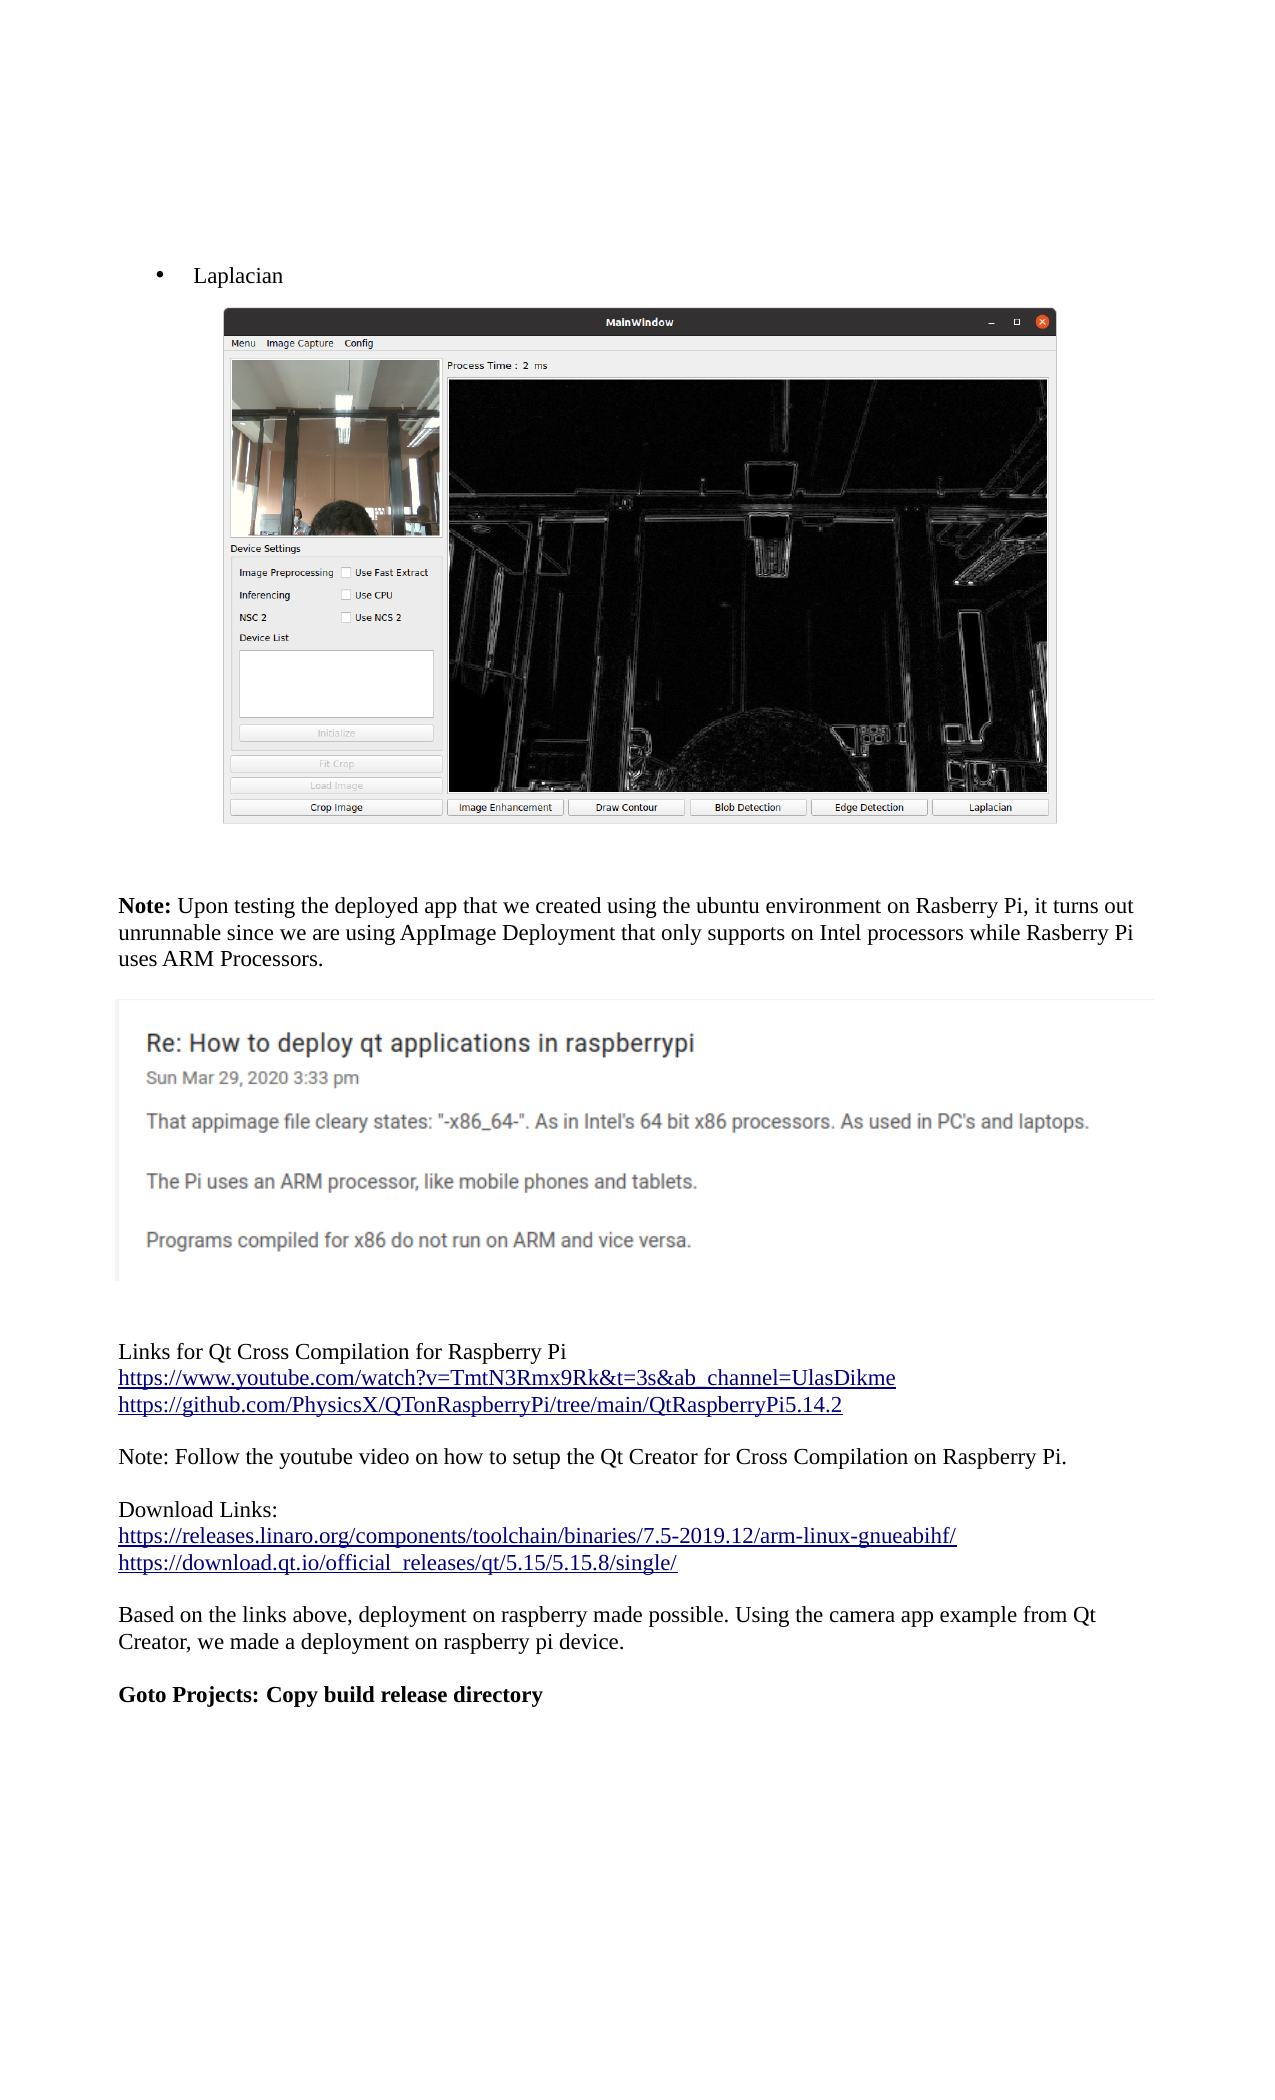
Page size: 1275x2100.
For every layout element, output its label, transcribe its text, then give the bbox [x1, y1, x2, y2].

text https://download.qt.io/official_releases/qt/5.15/5.15.8/single/ [118, 1549, 1157, 1575]
picture [216, 302, 1063, 830]
text https://releases.linaro.org/components/toolchain/binaries/7.5-2019.12/arm-linux-gnueabihf/ [118, 1522, 1157, 1549]
text Goto Projects: Copy build release directory [118, 1681, 1157, 1707]
list Laplacian [156, 262, 1157, 289]
picture [115, 999, 1154, 1281]
text Note: Upon testing the deployed app that we created using the ubuntu environment on Rasberry Pi, it turns out unrunnable since we are using AppImage Deployment that only supports on Intel processors while Rasberry Pi uses ARM Processors. [118, 892, 1157, 971]
text Based on the links above, deployment on raspberry made possible. Using the camera app example from Qt Creator, we made a deployment on raspberry pi device. [118, 1602, 1157, 1654]
text Links for Qt Cross Compilation for Raspberry Pi [118, 1338, 1157, 1364]
text Download Links: [118, 1496, 1157, 1522]
text Note: Follow the youtube video on how to setup the Qt Creator for Cross Compilation on Raspberry Pi. [118, 1443, 1157, 1470]
text https://www.youtube.com/watch?v=TmtN3Rmx9Rk&t=3s&ab_channel=UlasDikme [118, 1364, 1157, 1391]
text https://github.com/PhysicsX/QTonRaspberryPi/tree/main/QtRaspberryPi5.14.2 [118, 1391, 1157, 1417]
